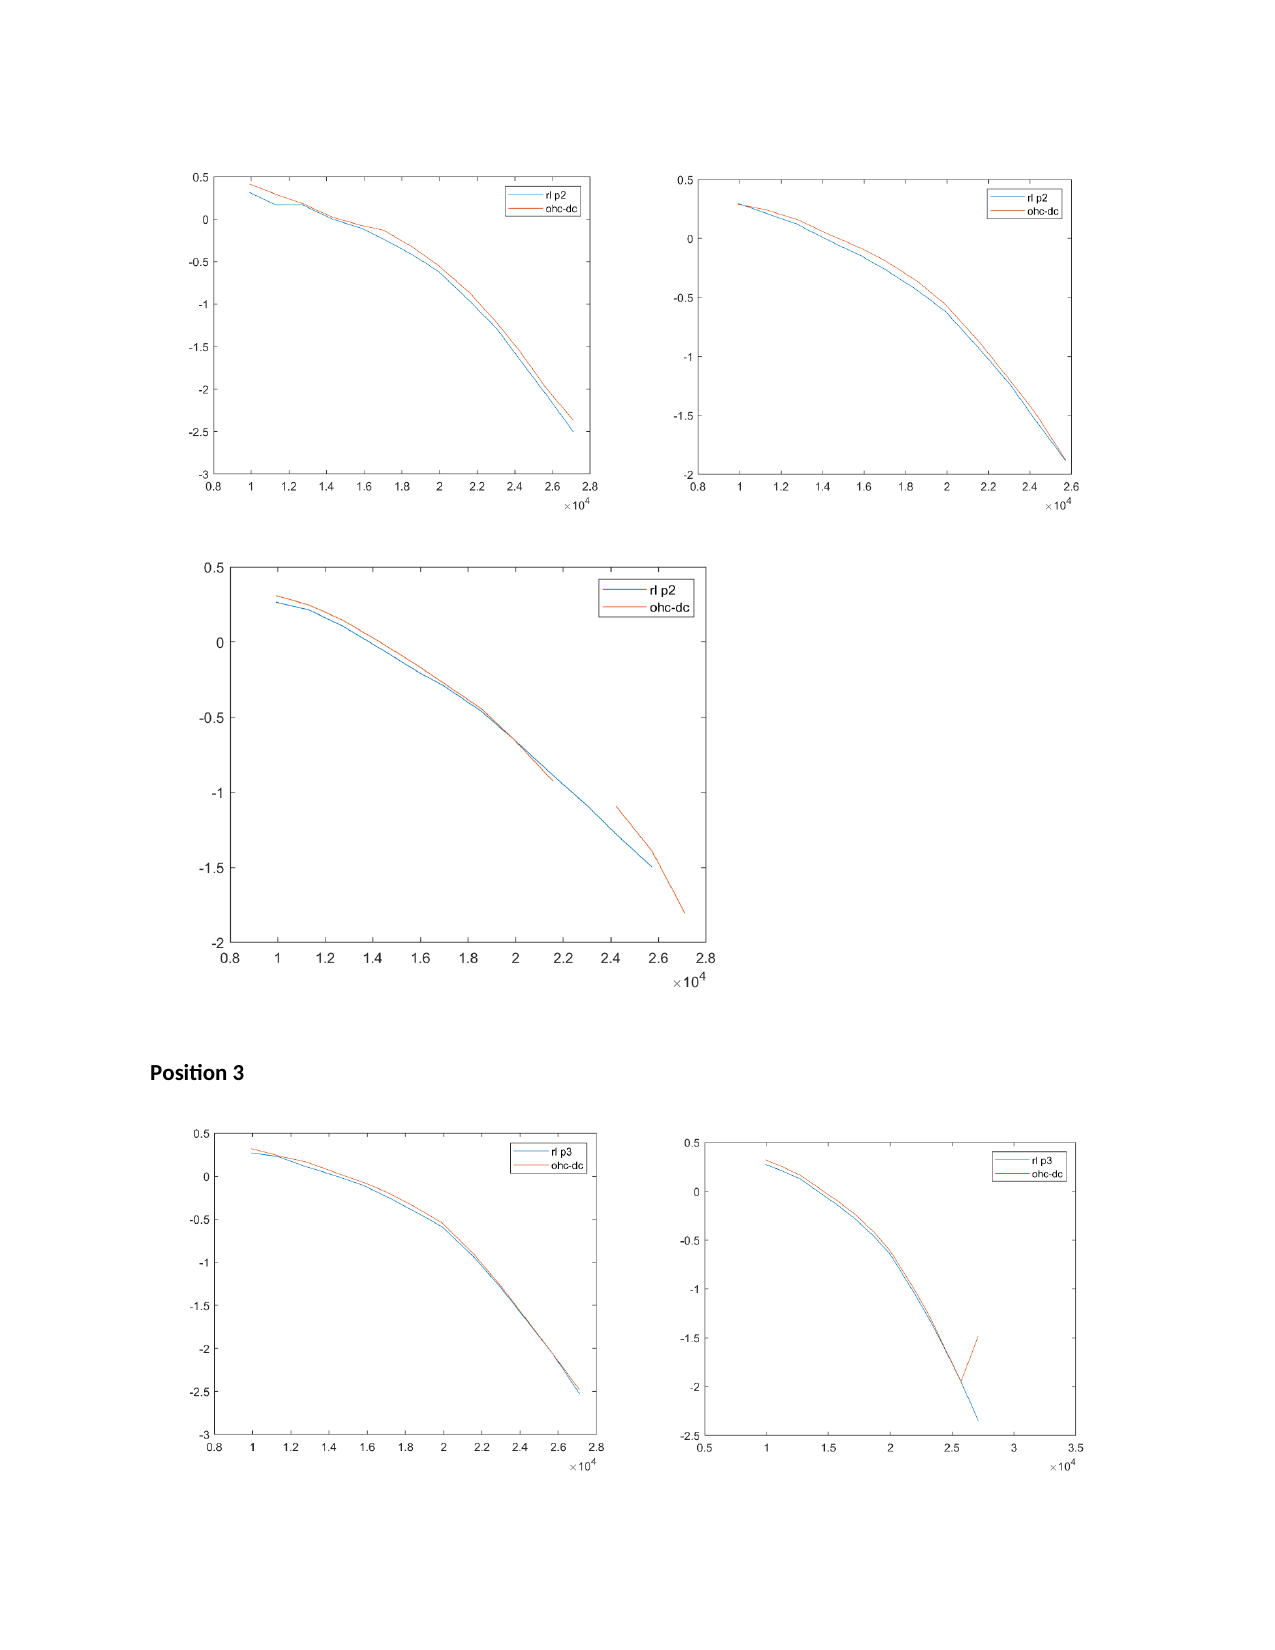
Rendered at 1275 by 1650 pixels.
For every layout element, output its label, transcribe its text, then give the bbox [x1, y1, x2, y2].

picture [150, 532, 764, 993]
text Position 3 [150, 1058, 1125, 1086]
picture [150, 150, 1117, 514]
picture [150, 1105, 1121, 1475]
